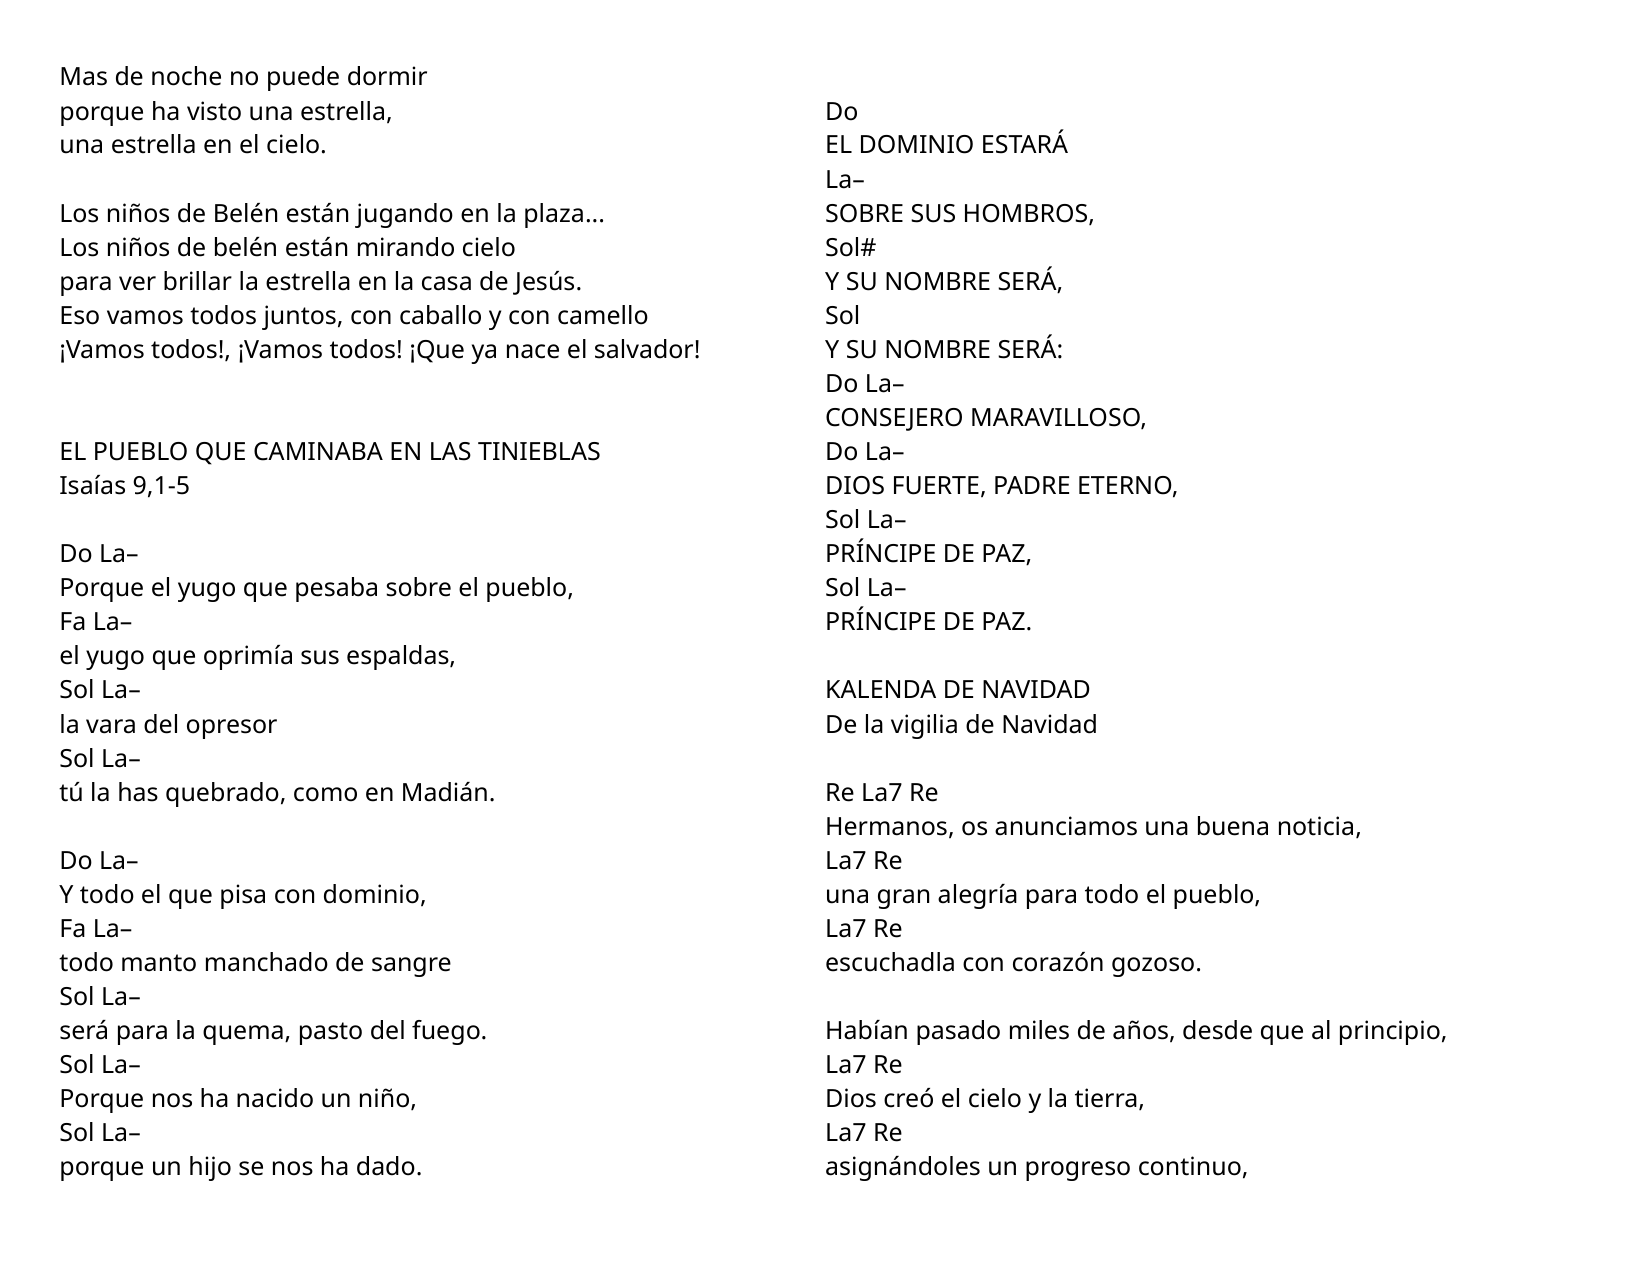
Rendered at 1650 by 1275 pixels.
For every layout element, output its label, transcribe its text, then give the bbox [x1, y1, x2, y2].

text La– [825, 161, 1591, 195]
text Do [825, 93, 1591, 127]
text La7 Re [825, 911, 1591, 945]
text ¡Vamos todos!, ¡Vamos todos! ¡Que ya nace el salvador! [59, 332, 825, 366]
text Isaías 9,1-5 [59, 468, 825, 502]
text Eso vamos todos juntos, con caballo y con camello [59, 297, 825, 332]
text Porque el yugo que pesaba sobre el pueblo, [59, 570, 825, 604]
text la vara del opresor [59, 706, 825, 740]
text Y todo el que pisa con dominio, [59, 877, 825, 911]
text el yugo que oprimía sus espaldas, [59, 638, 825, 672]
text Do La– [59, 842, 825, 877]
text Sol La– [59, 740, 825, 774]
text Re La7 Re [825, 774, 1591, 808]
text escuchadla con corazón gozoso. [825, 945, 1591, 979]
text Sol La– [59, 979, 825, 1013]
text Sol La– [825, 570, 1591, 604]
text porque un hijo se nos ha dado. [59, 1149, 825, 1183]
text Los niños de Belén están jugando en la plaza... [59, 195, 825, 229]
text para ver brillar la estrella en la casa de Jesús. [59, 263, 825, 297]
text Fa La– [59, 604, 825, 638]
text será para la quema, pasto del fuego. [59, 1013, 825, 1047]
text Fa La– [59, 911, 825, 945]
text KALENDA DE NAVIDAD [825, 672, 1591, 706]
text Do La– [825, 434, 1591, 468]
text tú la has quebrado, como en Madián. [59, 774, 825, 808]
text Sol La– [59, 672, 825, 706]
text Dios creó el cielo y la tierra, [825, 1081, 1591, 1115]
text Sol La– [59, 1047, 825, 1081]
text PRÍNCIPE DE PAZ, [825, 536, 1591, 570]
text Habían pasado miles de años, desde que al principio, [825, 1013, 1591, 1047]
text una estrella en el cielo. [59, 127, 825, 161]
text una gran alegría para todo el pueblo, [825, 877, 1591, 911]
text Porque nos ha nacido un niño, [59, 1081, 825, 1115]
text asignándoles un progreso continuo, [825, 1149, 1591, 1183]
text Sol [825, 297, 1591, 332]
text Do La– [825, 366, 1591, 400]
text PRÍNCIPE DE PAZ. [825, 604, 1591, 638]
text Hermanos, os anunciamos una buena noticia, [825, 808, 1591, 842]
text Y SU NOMBRE SERÁ, [825, 263, 1591, 297]
text Sol La– [59, 1115, 825, 1149]
text Sol# [825, 229, 1591, 263]
text Y SU NOMBRE SERÁ: [825, 332, 1591, 366]
text Do La– [59, 536, 825, 570]
text CONSEJERO MARAVILLOSO, [825, 400, 1591, 434]
text Sol La– [825, 502, 1591, 536]
text EL PUEBLO QUE CAMINABA EN LAS TINIEBLAS [59, 434, 825, 468]
text porque ha visto una estrella, [59, 93, 825, 127]
text todo manto manchado de sangre [59, 945, 825, 979]
text EL DOMINIO ESTARÁ [825, 127, 1591, 161]
text SOBRE SUS HOMBROS, [825, 195, 1591, 229]
text La7 Re [825, 1115, 1591, 1149]
text Mas de noche no puede dormir [59, 59, 825, 93]
text La7 Re [825, 1047, 1591, 1081]
text DIOS FUERTE, PADRE ETERNO, [825, 468, 1591, 502]
text De la vigilia de Navidad [825, 706, 1591, 740]
text Los niños de belén están mirando cielo [59, 229, 825, 263]
text La7 Re [825, 842, 1591, 877]
